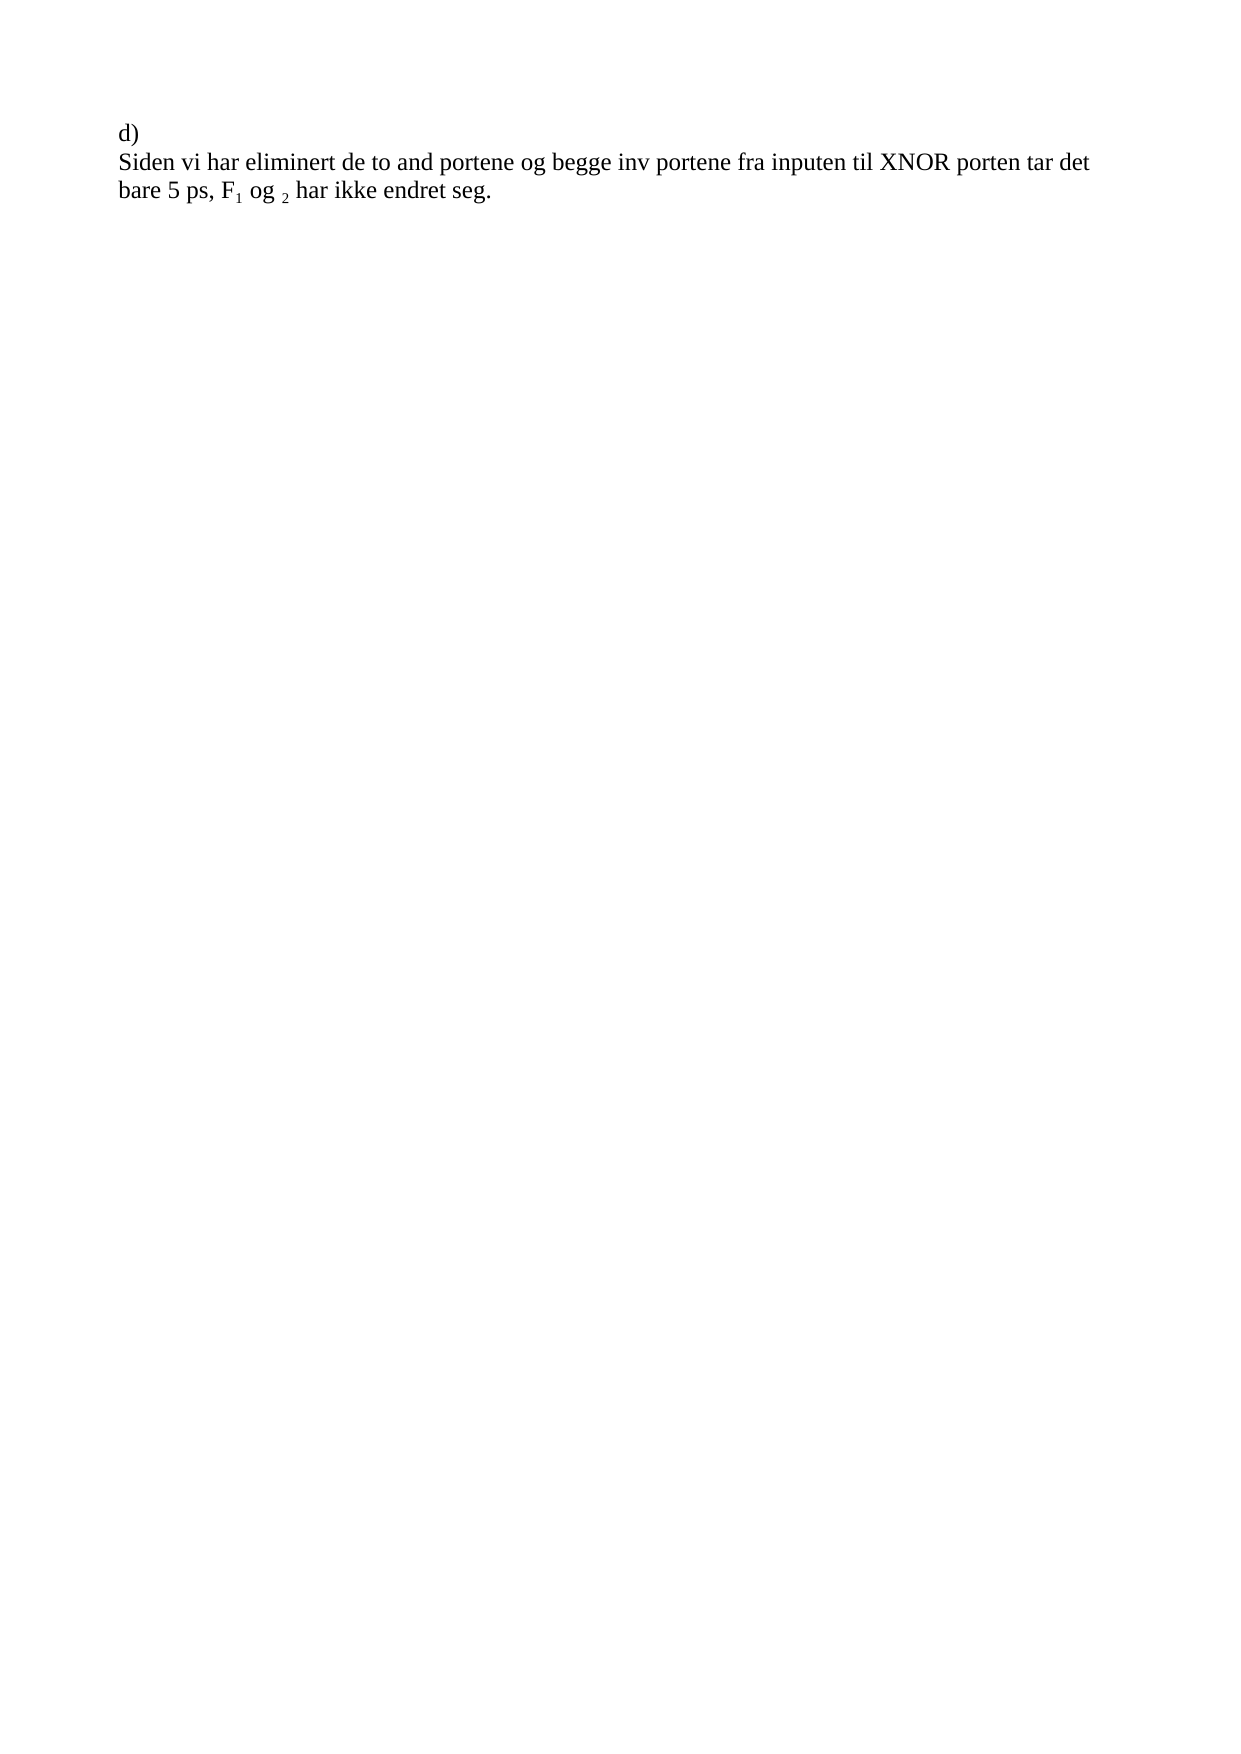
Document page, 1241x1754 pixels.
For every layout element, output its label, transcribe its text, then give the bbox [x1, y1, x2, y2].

text Siden vi har eliminert de to and portene og begge inv portene fra inputen til XNOR porten tar det bare 5 ps, F₁ og ₂ har ikke endret seg. [118, 147, 1122, 204]
text d) [118, 118, 1122, 147]
